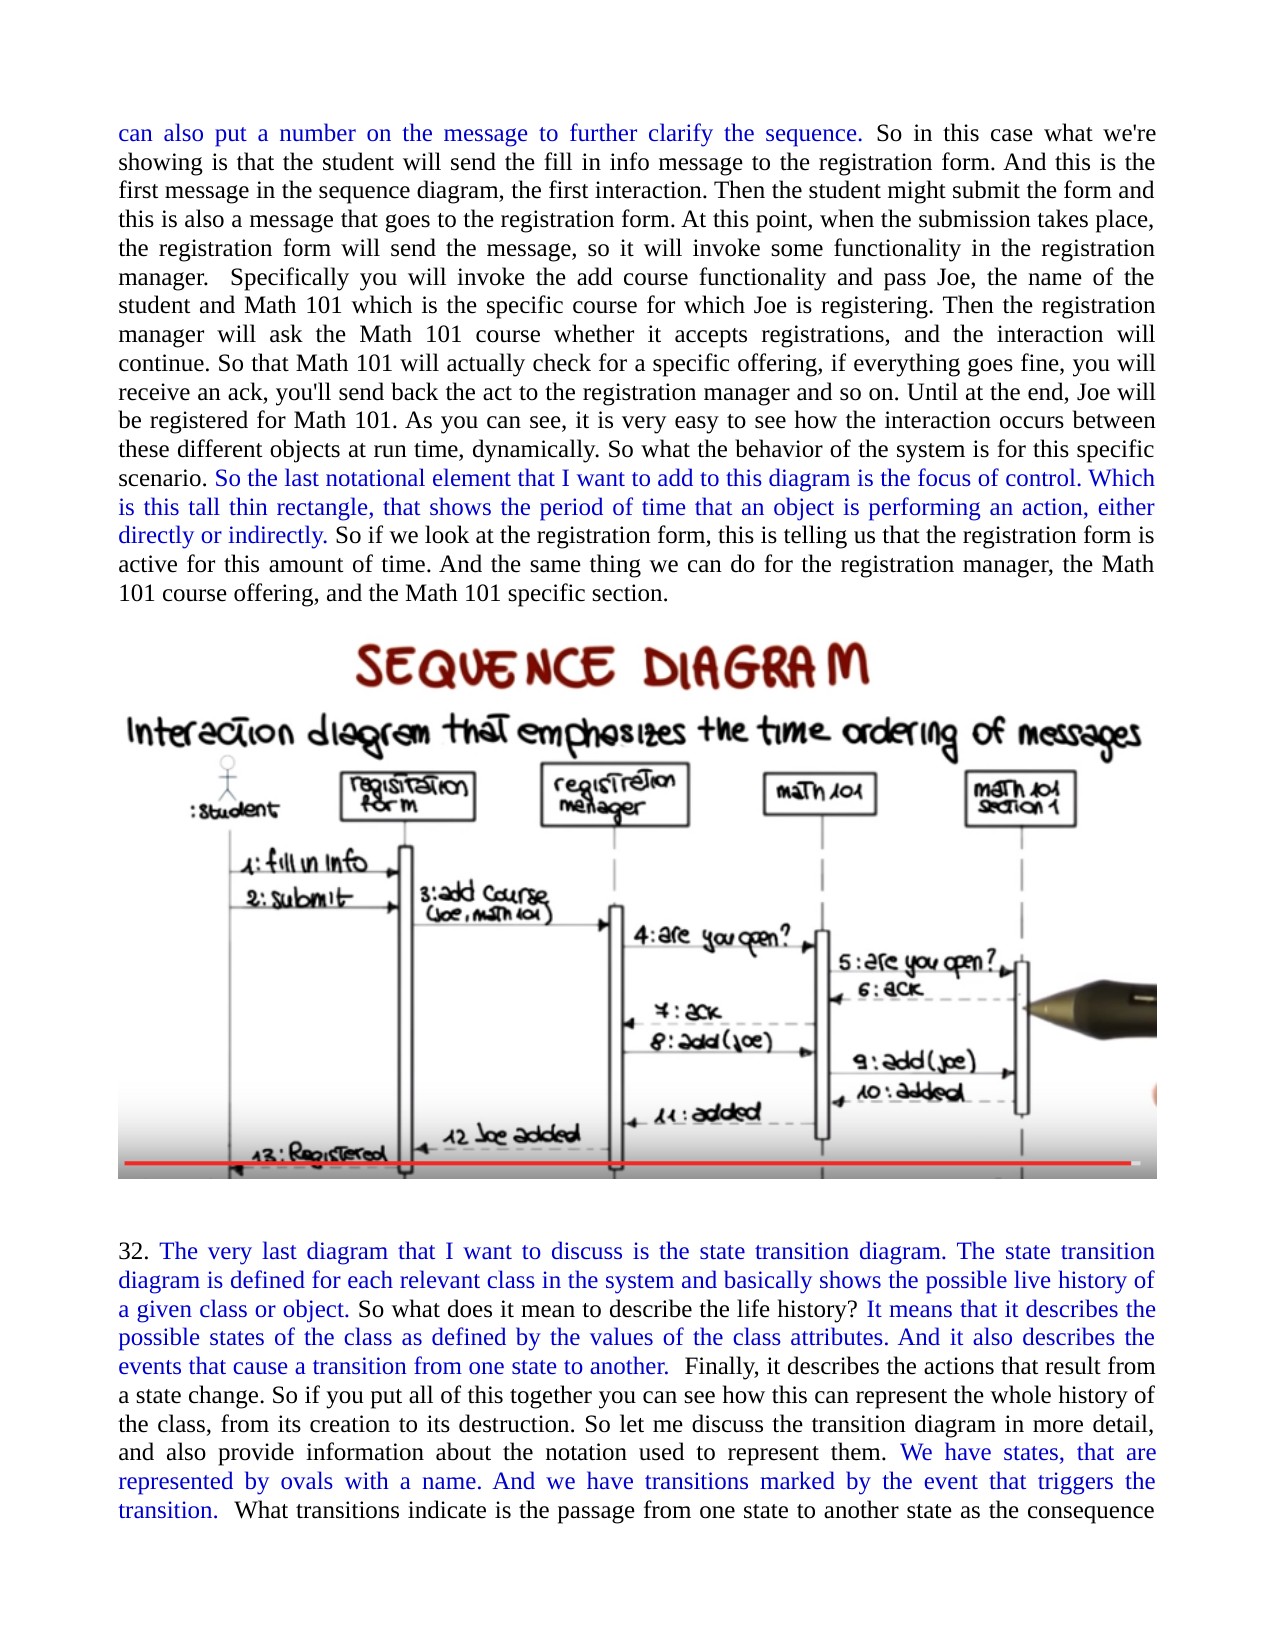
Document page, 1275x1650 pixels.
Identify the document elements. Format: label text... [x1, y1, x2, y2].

text can also put a number on the message to further clarify the sequence. So in this case what we're showing is that the student will send the fill in info message to the registration form. And this is the first message in the sequence diagram, the first interaction. Then the student might submit the form and this is also a message that goes to the registration form. At this point, when the submission takes place, the registration form will send the message, so it will invoke some functionality in the registration manager. Specifically you will invoke the add course functionality and pass Joe, the name of the student and Math 101 which is the specific course for which Joe is registering. Then the registration manager will ask the Math 101 course whether it accepts registrations, and the interaction will continue. So that Math 101 will actually check for a specific offering, if everything goes fine, you will receive an ack, you'll send back the act to the registration manager and so on. Until at the end, Joe will be registered for Math 101. As you can see, it is very easy to see how the interaction occurs between these different objects at run time, dynamically. So what the behavior of the system is for this specific scenario. So the last notational element that I want to add to this diagram is the focus of control. Which is this tall thin rectangle, that shows the period of time that an object is performing an action, either directly or indirectly. So if we look at the registration form, this is telling us that the registration form is active for this amount of time. And the same thing we can do for the registration manager, the Math 101 course offering, and the Math 101 specific section. [118, 118, 1157, 607]
picture [118, 635, 1157, 1179]
text 32. The very last diagram that I want to discuss is the state transition diagram. The state transition diagram is defined for each relevant class in the system and basically shows the possible live history of a given class or object. So what does it mean to describe the life history? It means that it describes the possible states of the class as defined by the values of the class attributes. And it also describes the events that cause a transition from one state to another. Finally, it describes the actions that result from a state change. So if you put all of this together you can see how this can represent the whole history of the class, from its creation to its destruction. So let me discuss the transition diagram in more detail, and also provide information about the notation used to represent them. We have states, that are represented by ovals with a name. And we have transitions marked by the event that triggers the transition. What transitions indicate is the passage from one state to another state as the consequence [118, 1236, 1157, 1524]
